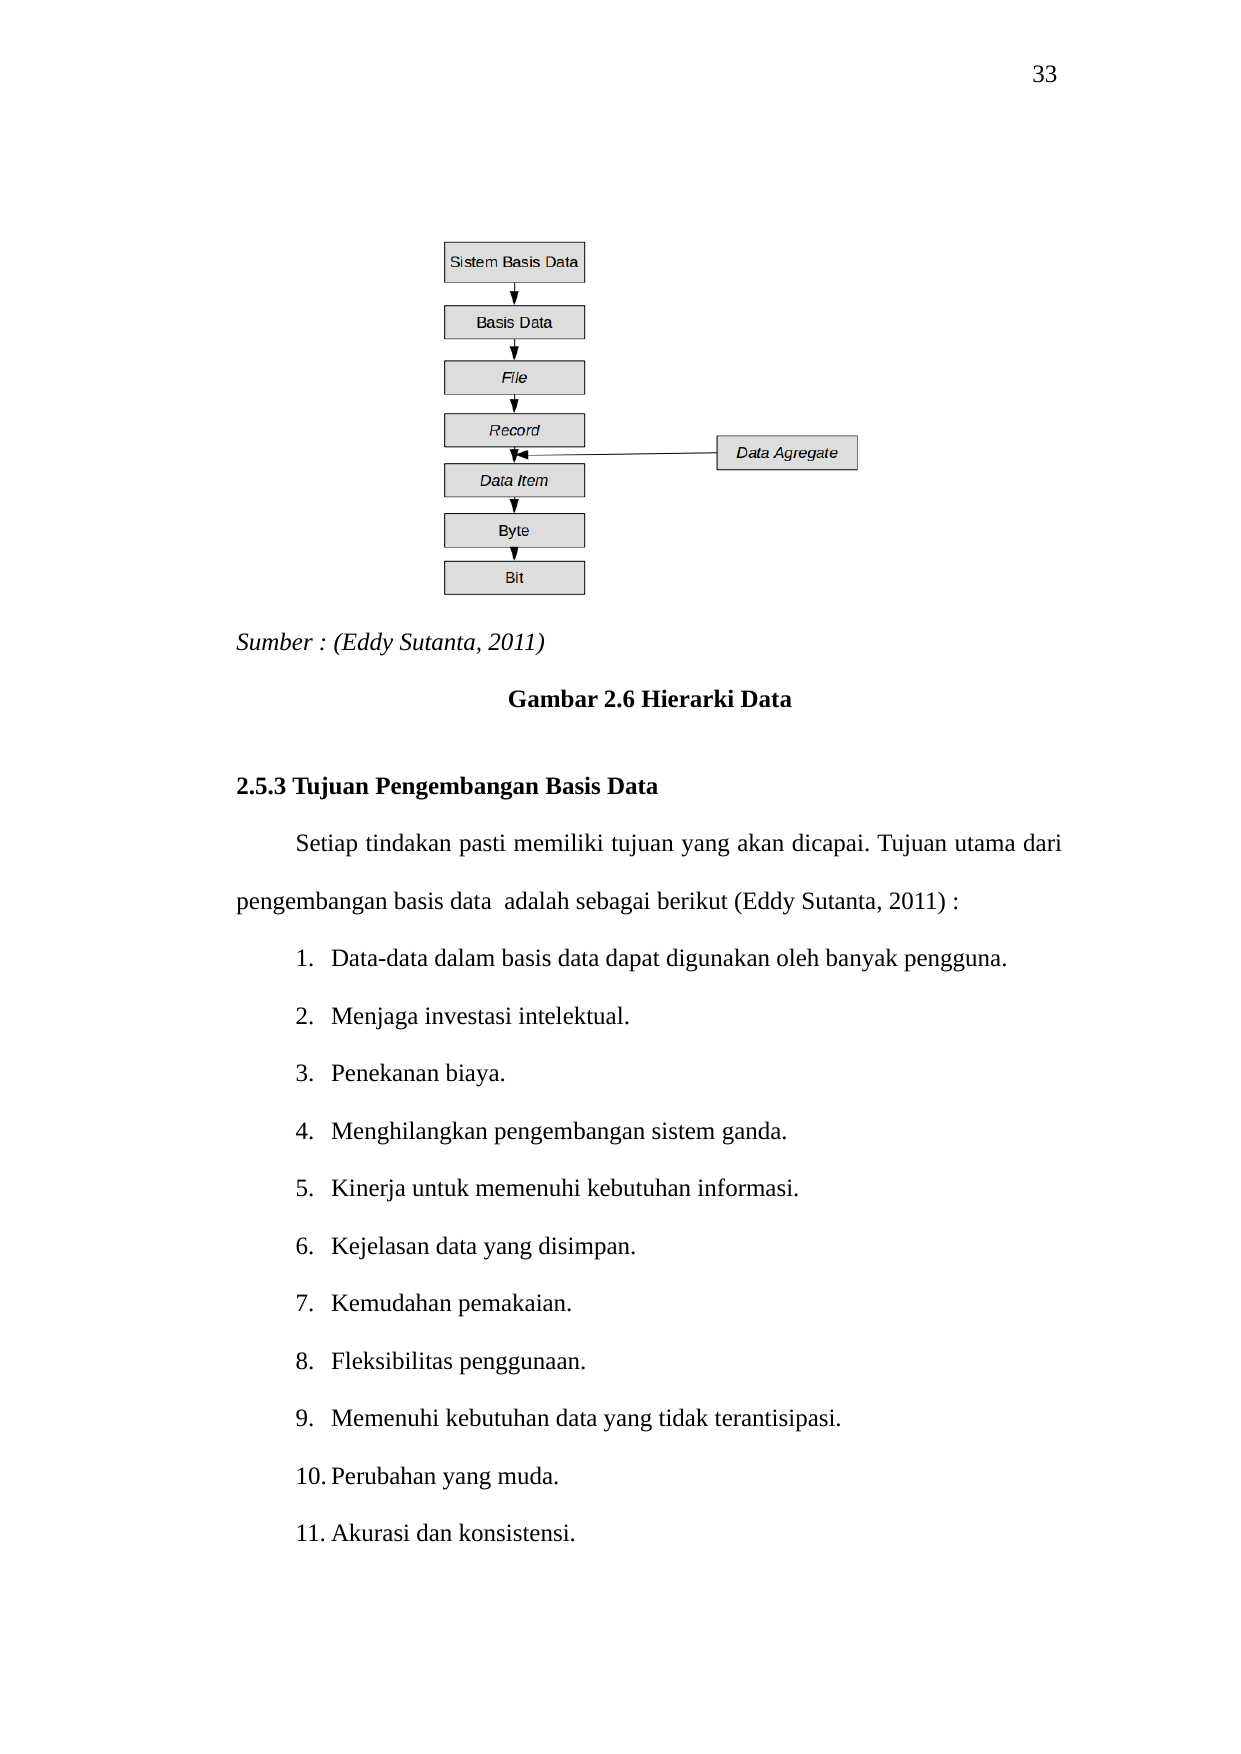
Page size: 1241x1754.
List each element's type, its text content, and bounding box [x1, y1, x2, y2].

picture [436, 236, 863, 599]
text Gambar 2.6 Hierarki Data [236, 684, 1063, 713]
text Sumber : (Eddy Sutanta, 2011) [236, 236, 1063, 656]
list Kejelasan data yang disimpan. [295, 1231, 1063, 1259]
list Menghilangkan pengembangan sistem ganda. [295, 1116, 1063, 1144]
list Akurasi dan konsistensi. [295, 1518, 1063, 1547]
text Setiap tindakan pasti memiliki tujuan yang akan dicapai. Tujuan utama dari pengembangan basis data adalah sebagai berikut (Eddy Sutanta, 2011) : [236, 828, 1063, 914]
list Kinerja untuk memenuhi kebutuhan informasi. [295, 1173, 1063, 1202]
list Data-data dalam basis data dapat digunakan oleh banyak pengguna. [295, 943, 1063, 972]
list Kemudahan pemakaian. [295, 1288, 1063, 1317]
list Penekanan biaya. [295, 1058, 1063, 1087]
list Perubahan yang muda. [295, 1461, 1063, 1489]
list Memenuhi kebutuhan data yang tidak terantisipasi. [295, 1403, 1063, 1432]
subtitle 2.5.3 Tujuan Pengembangan Basis Data [236, 771, 1063, 799]
list Menjaga investasi intelektual. [295, 1001, 1063, 1029]
list Fleksibilitas penggunaan. [295, 1346, 1063, 1374]
